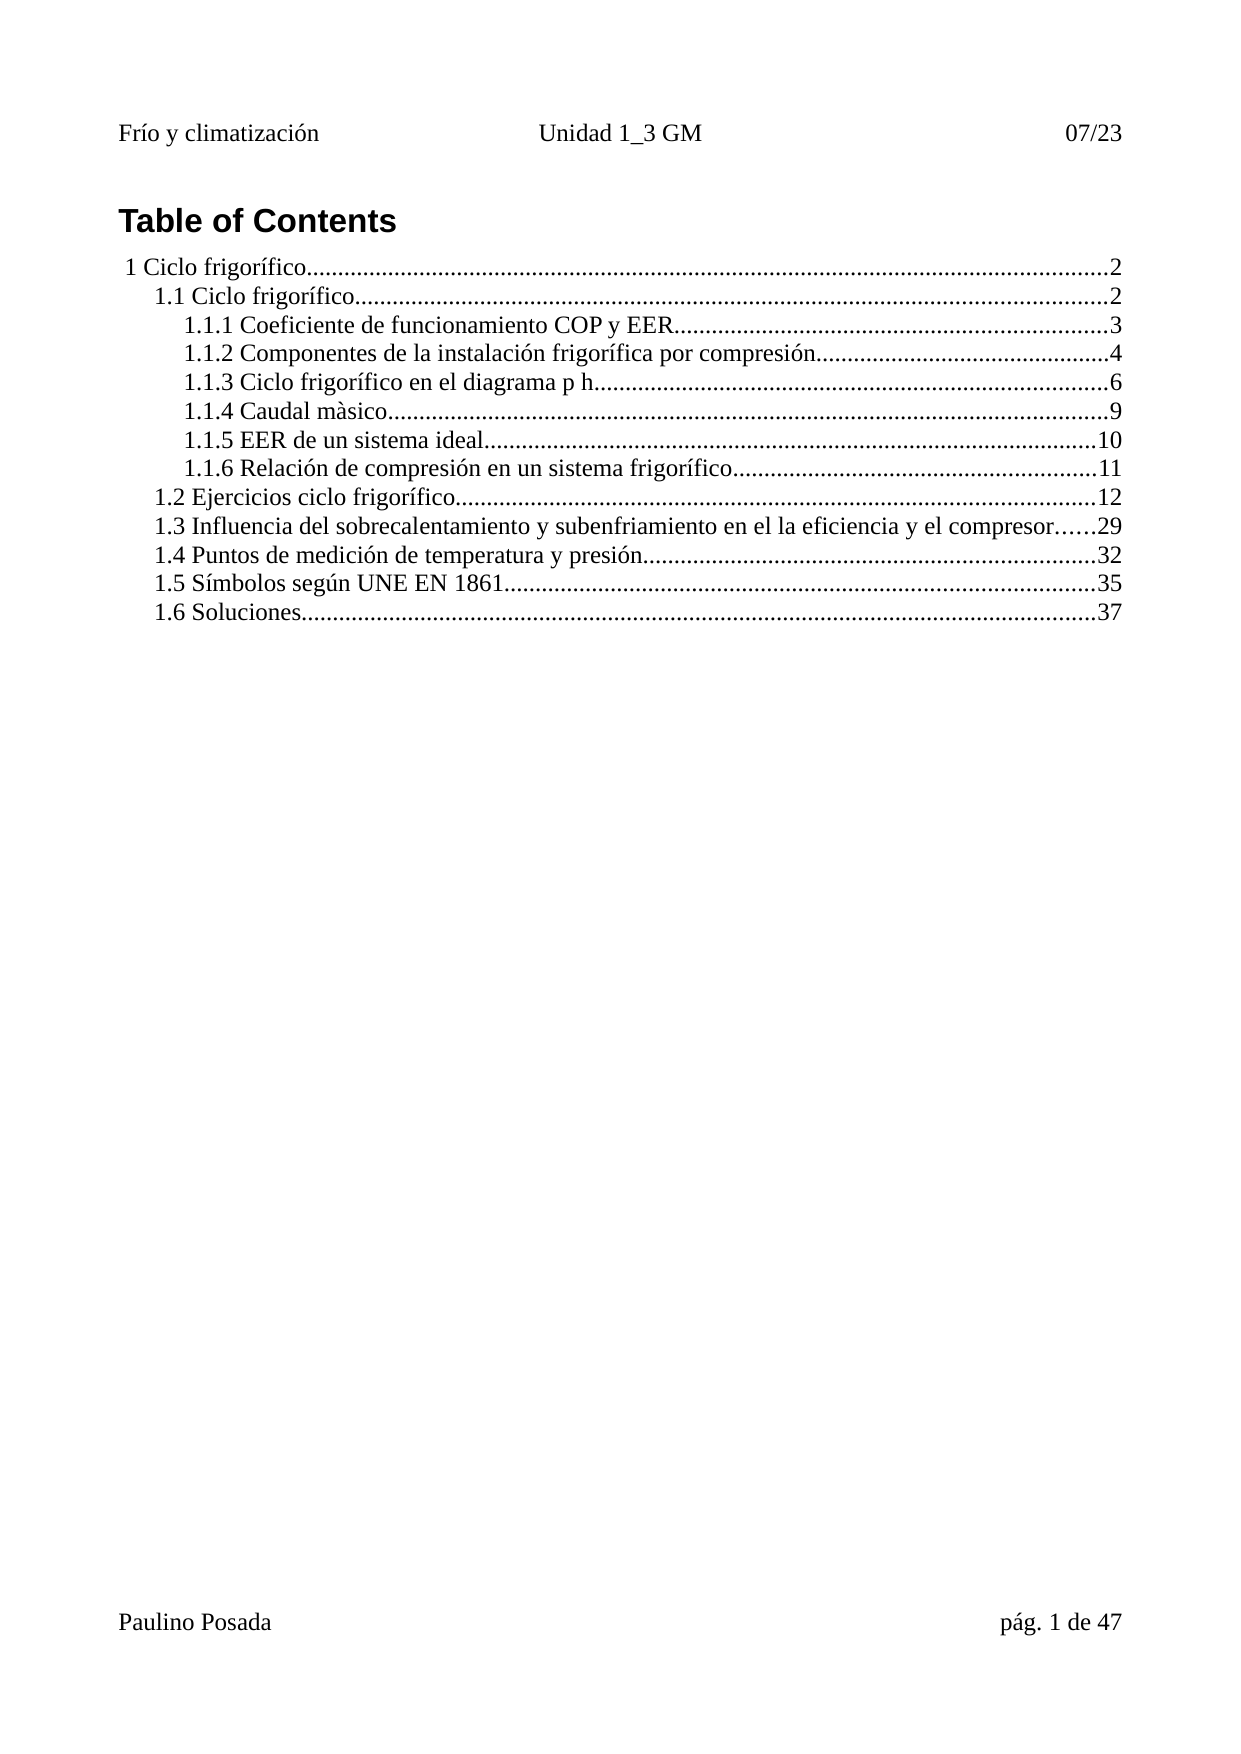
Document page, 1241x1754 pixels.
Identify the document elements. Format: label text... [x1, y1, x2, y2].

text 1.1.4 Caudal màsico 9 [177, 396, 1122, 425]
text 1.5 Símbolos según UNE EN 1861 35 [148, 568, 1122, 597]
text 1 Ciclo frigorífico 2 [118, 252, 1122, 281]
subtitle Table of Contents [118, 201, 1122, 240]
text 1.1 Ciclo frigorífico 2 [148, 281, 1122, 310]
text 1.3 Influencia del sobrecalentamiento y subenfriamiento en el la eficiencia y el compresor 29 [148, 511, 1122, 540]
text 1.2 Ejercicios ciclo frigorífico 12 [148, 482, 1122, 511]
text 1.1.2 Componentes de la instalación frigorífica por compresión 4 [177, 338, 1122, 367]
text 1.1.5 EER de un sistema ideal 10 [177, 425, 1122, 453]
text 1.1.3 Ciclo frigorífico en el diagrama p h 6 [177, 367, 1122, 396]
text 1.1.1 Coeficiente de funcionamiento COP y EER 3 [177, 310, 1122, 338]
text 1.4 Puntos de medición de temperatura y presión 32 [148, 540, 1122, 568]
text 1.1.6 Relación de compresión en un sistema frigorífico 11 [177, 453, 1122, 482]
text 1.6 Soluciones 37 [148, 597, 1122, 626]
